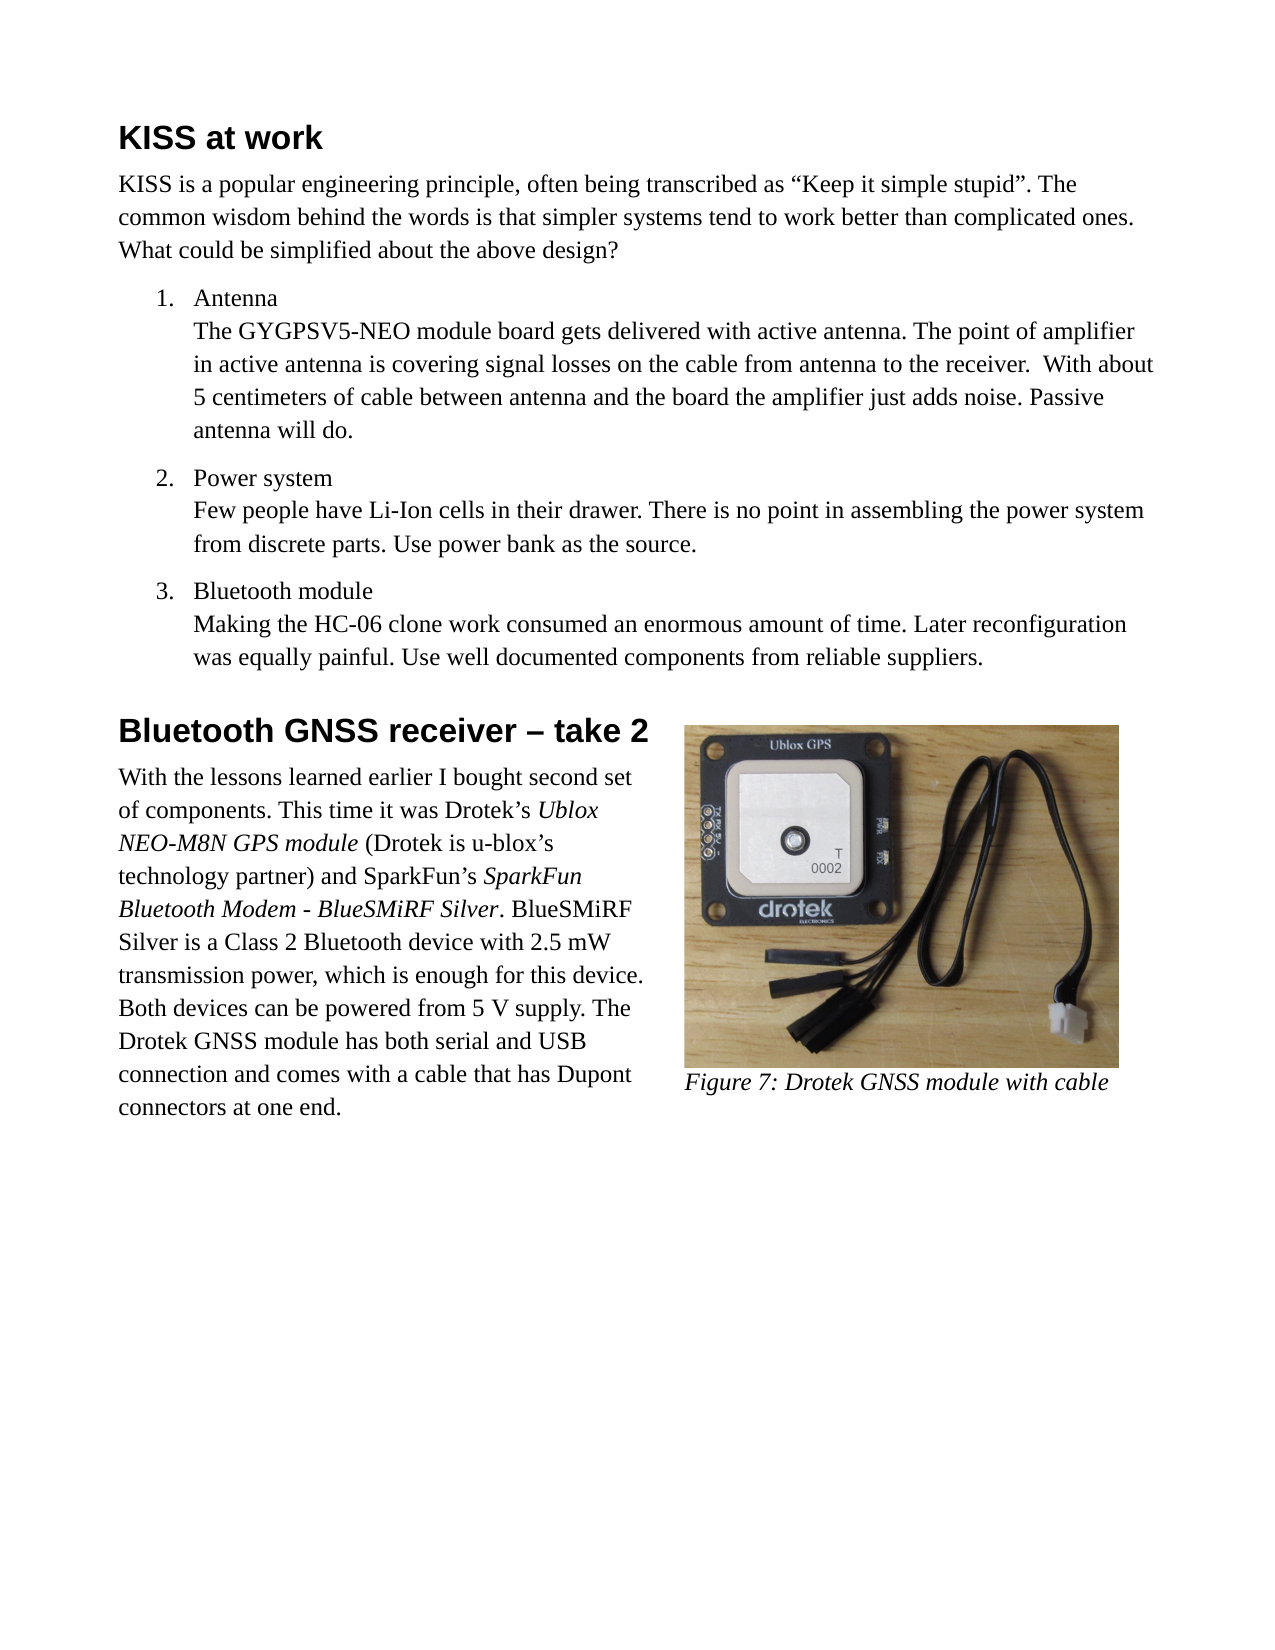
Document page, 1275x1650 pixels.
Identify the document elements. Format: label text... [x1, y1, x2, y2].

list Bluetooth module Making the HC-06 clone work consumed an enormous amount of time. Later reconfiguration was equally painful. Use well documented components from reliable suppliers. [156, 576, 1157, 671]
text Figure 7: Drotek GNSS module with cable [684, 1068, 1119, 1096]
list Antenna The GYGPSV5-NEO module board gets delivered with active antenna. The point of amplifier in active antenna is covering signal losses on the cable from antenna to the receiver. With about 5 centimeters of cable between antenna and the board the amplifier just adds noise. Passive antenna will do. [156, 283, 1157, 444]
text With the lessons learned earlier I bought second set of components. This time it was Drotek’s Ublox NEO-M8N GPS module (Drotek is u-blox’s technology partner) and SparkFun’s SparkFun Bluetooth Modem - BlueSMiRF Silver. BlueSMiRF Silver is a Class 2 Bluetooth device with 2.5 mW transmission power, which is enough for this device. Both devices can be powered from 5 V supply. The Drotek GNSS module has both serial and USB connection and comes with a cable that has Dupont connectors at one end. [118, 762, 1157, 1121]
subtitle Bluetooth GNSS receiver – take 2 [118, 711, 1157, 749]
picture [684, 725, 1119, 1068]
list Power system Few people have Li-Ion cells in their drawer. There is no point in assembling the power system from discrete parts. Use power bank as the source. [156, 463, 1157, 557]
subtitle KISS at work [118, 118, 1157, 157]
text KISS is a popular engineering principle, often being transcribed as “Keep it simple stupid”. The common wisdom behind the words is that simpler systems tend to work better than complicated ones. What could be simplified about the above design? [118, 169, 1157, 264]
